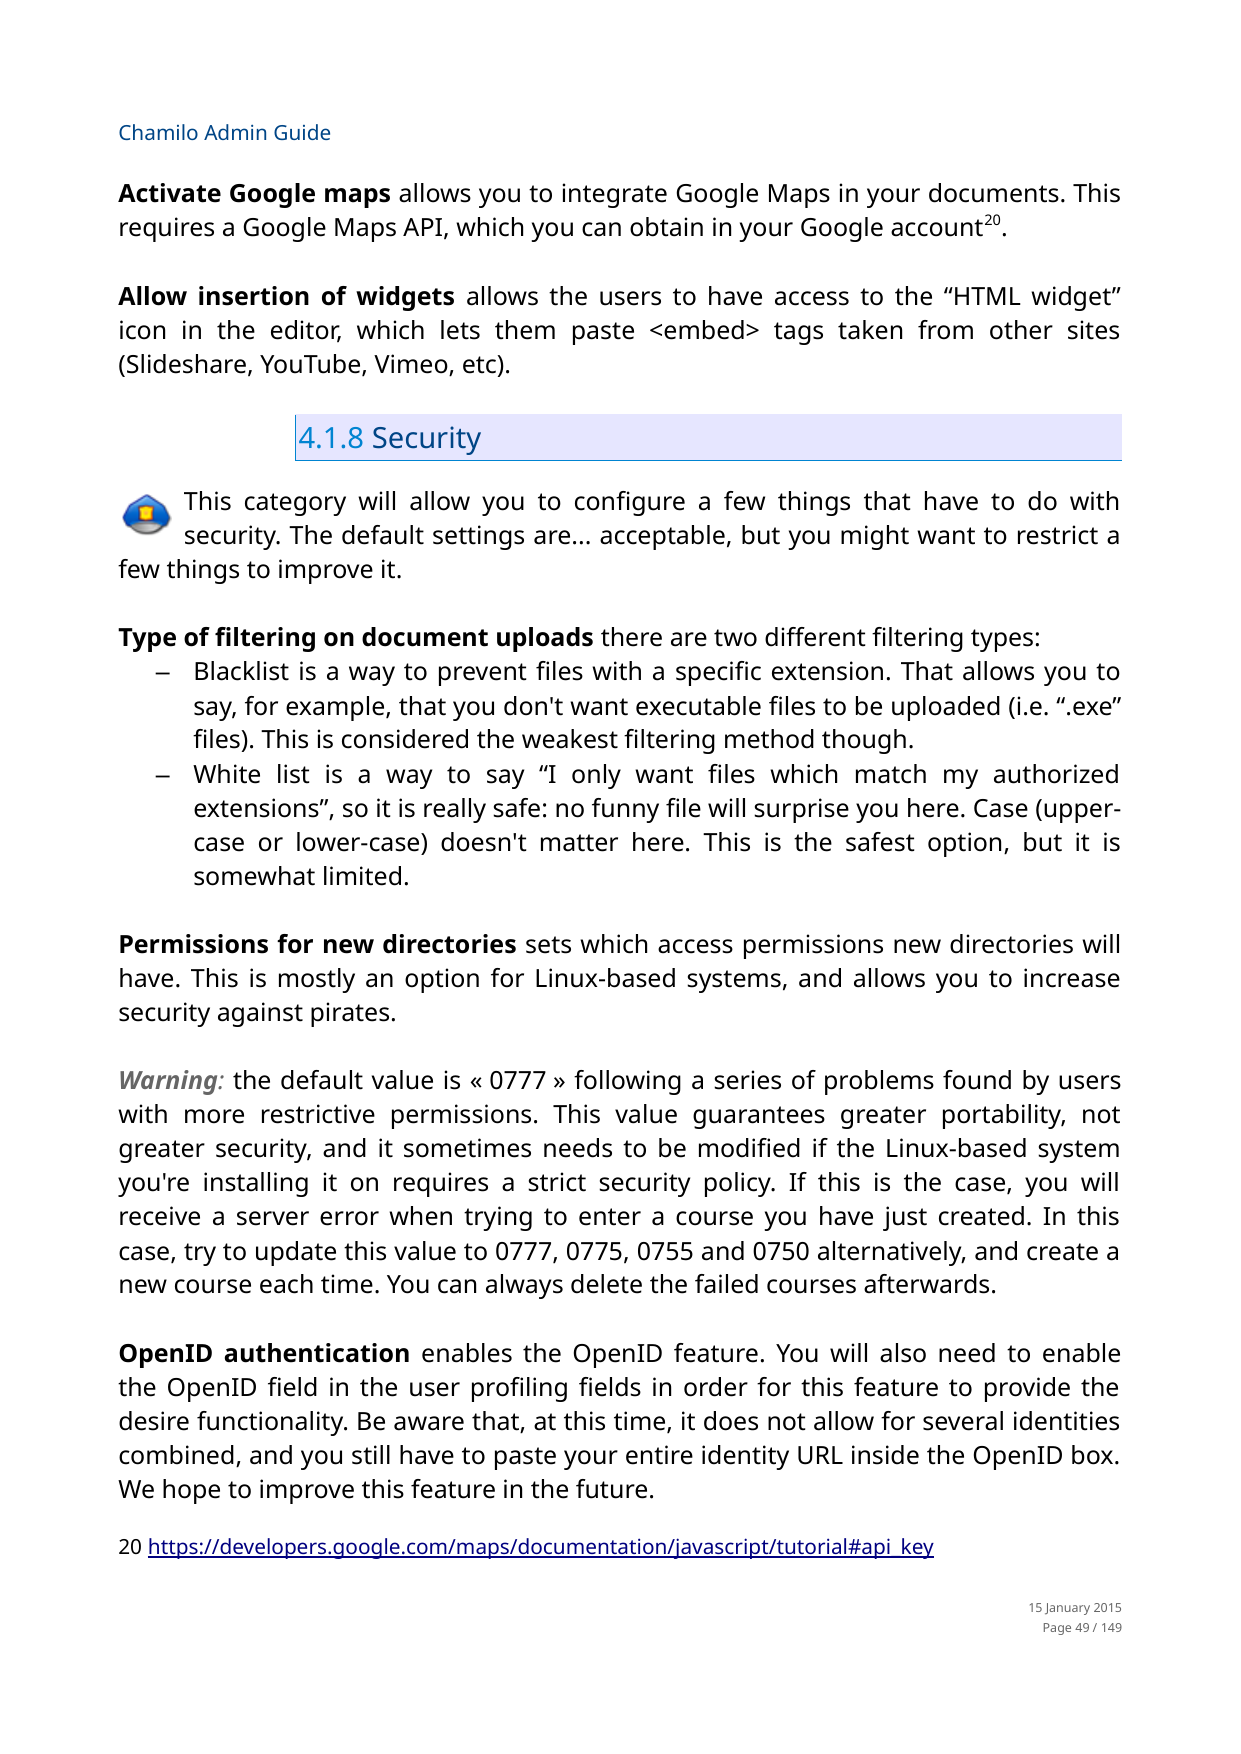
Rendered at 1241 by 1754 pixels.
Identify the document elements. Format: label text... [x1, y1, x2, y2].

text Warning: the default value is « 0777 » following a series of problems found by users with more restrictive permissions. This value guarantees greater portability, not greater security, and it sometimes needs to be modified if the Linux-based system you're installing it on requires a strict security policy. If this is the case, you will receive a server error when trying to enter a course you have just created. In this case, try to update this value to 0777, 0775, 0755 and 0750 alternatively, and create a new course each time. You can always delete the failed courses afterwards. [118, 1063, 1122, 1301]
text Activate Google maps allows you to integrate Google Maps in your documents. This requires a Google Maps API, which you can obtain in your Google account. [118, 176, 1122, 244]
list Blacklist is a way to prevent files with a specific extension. That allows you to say, for example, that you don't want executable files to be uploaded (i.e. “.exe” files). This is considered the weakest filtering method though. [156, 654, 1122, 756]
list White list is a way to say “I only want files which match my authorized extensions”, so it is really safe: no funny file will surprise you here. Case (upper-case or lower-case) doesn't matter here. This is the safest option, but it is somewhat limited. [156, 756, 1122, 892]
text OpenID authentication enables the OpenID feature. You will also need to enable the OpenID field in the user profiling fields in order for this feature to provide the desire functionality. Be aware that, at this time, it does not allow for several identities combined, and you still have to paste your entire identity URL inside the OpenID box. We hope to improve this feature in the future. [118, 1335, 1122, 1506]
text Allow insertion of widgets allows the users to have access to the “HTML widget” icon in the editor, which lets them paste <embed> tags taken from other sites (Slideshare, YouTube, Vimeo, etc). [118, 278, 1122, 380]
text Type of filtering on document uploads there are two different filtering types: [118, 620, 1122, 654]
picture [121, 488, 172, 539]
text Permissions for new directories sets which access permissions new directories will have. This is mostly an option for Linux-based systems, and allows you to increase security against pirates. [118, 927, 1122, 1029]
text https://developers.google.com/maps/documentation/javascript/tutorial#api_key [118, 1532, 1122, 1561]
text This category will allow you to configure a few things that have to do with security. The default settings are... acceptable, but you might want to restrict a few things to improve it. [118, 484, 1122, 586]
subtitle Security [295, 414, 1122, 460]
